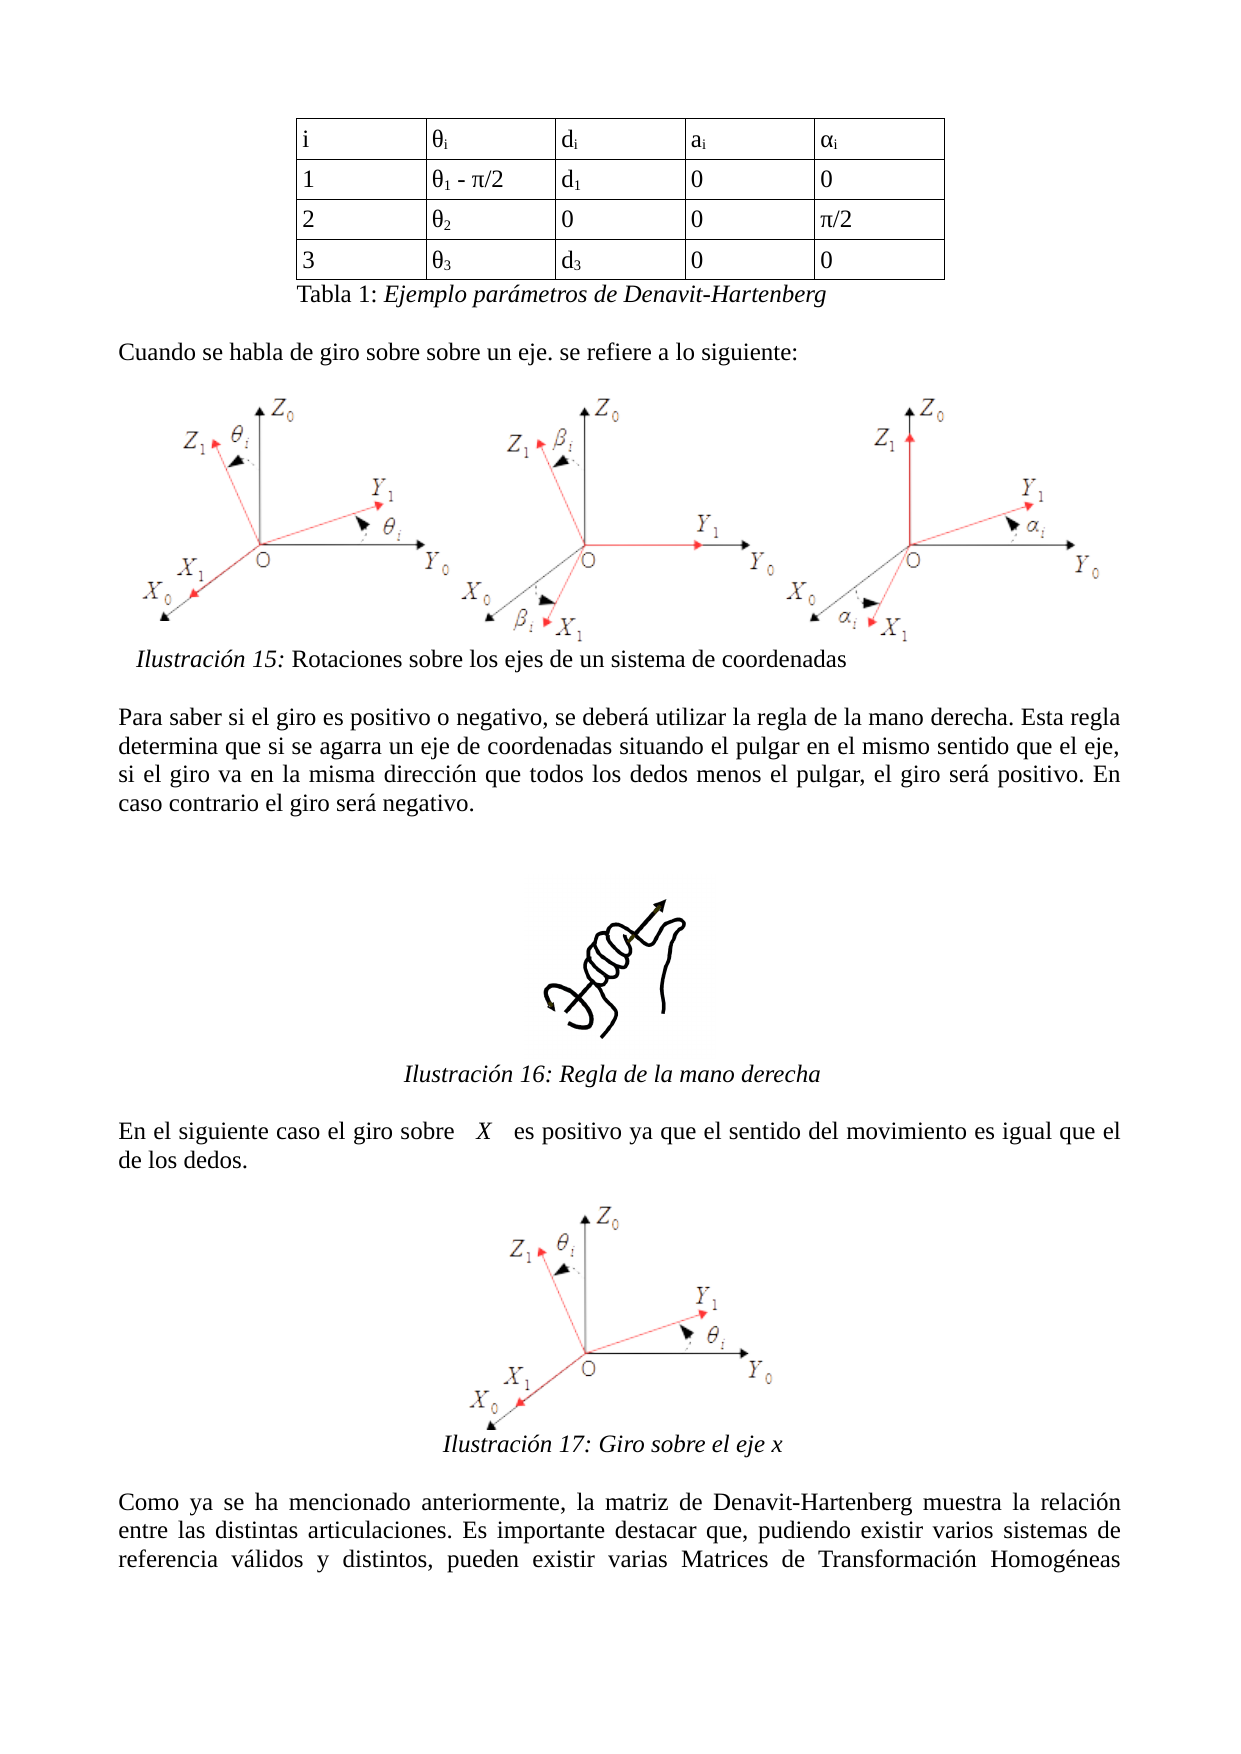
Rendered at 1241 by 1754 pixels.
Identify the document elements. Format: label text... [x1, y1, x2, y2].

text Ilustración 17: Giro sobre el eje x [443, 1215, 797, 1458]
table_cell θ3 [427, 240, 555, 279]
table_cell 1 [297, 160, 426, 199]
table_cell d1 [556, 160, 685, 199]
text Como ya se ha mencionado anteriormente, la matriz de Denavit-Hartenberg muestra la relación entre las distintas articulaciones. Es importante destacar que, pudiendo existir varios sistemas de referencia válidos y distintos, pueden existir varias Matrices de Transformación Homogéneas [118, 1487, 1122, 1573]
table_header θi [427, 119, 555, 158]
table_cell 0 [686, 240, 814, 279]
text Ilustración 16: Regla de la mano derecha [403, 887, 837, 1087]
table_cell d3 [556, 240, 685, 279]
text Ilustración 15: Rotaciones sobre los ejes de un sistema de coordenadas [136, 621, 1104, 673]
table_cell 2 [297, 200, 426, 239]
table_cell 0 [686, 160, 814, 199]
table_cell 0 [815, 240, 944, 279]
table_cell 0 [556, 200, 685, 239]
table_cell 0 [686, 200, 814, 239]
table_cell 0 [815, 160, 944, 199]
table_cell 3 [297, 240, 426, 279]
table_header i [297, 119, 426, 158]
text Tabla 1: Ejemplo parámetros de Denavit-Hartenberg [296, 280, 944, 308]
picture [135, 394, 1105, 645]
table_cell θ2 [427, 200, 555, 239]
text Para saber si el giro es positivo o negativo, se deberá utilizar la regla de la mano derecha. Esta regla determina que si se agarra un eje de coordenadas situando el pulgar en el mismo sentido que el eje, si el giro va en la misma dirección que todos los dedos menos el pulgar, el giro será positivo. En caso contrario el giro será negativo. [118, 702, 1122, 817]
text En el siguiente caso el giro sobrees positivo ya que el sentido del movimiento es igual que el de los dedos. [118, 1116, 1122, 1174]
text Cuando se habla de giro sobre sobre un eje. se refiere a lo siguiente: [118, 337, 1122, 366]
table_header αi [815, 119, 944, 158]
table_header di [556, 119, 685, 158]
table_header ai [686, 119, 814, 158]
table_cell π/2 [815, 200, 944, 239]
table_cell θ1 - π/2 [427, 160, 555, 199]
